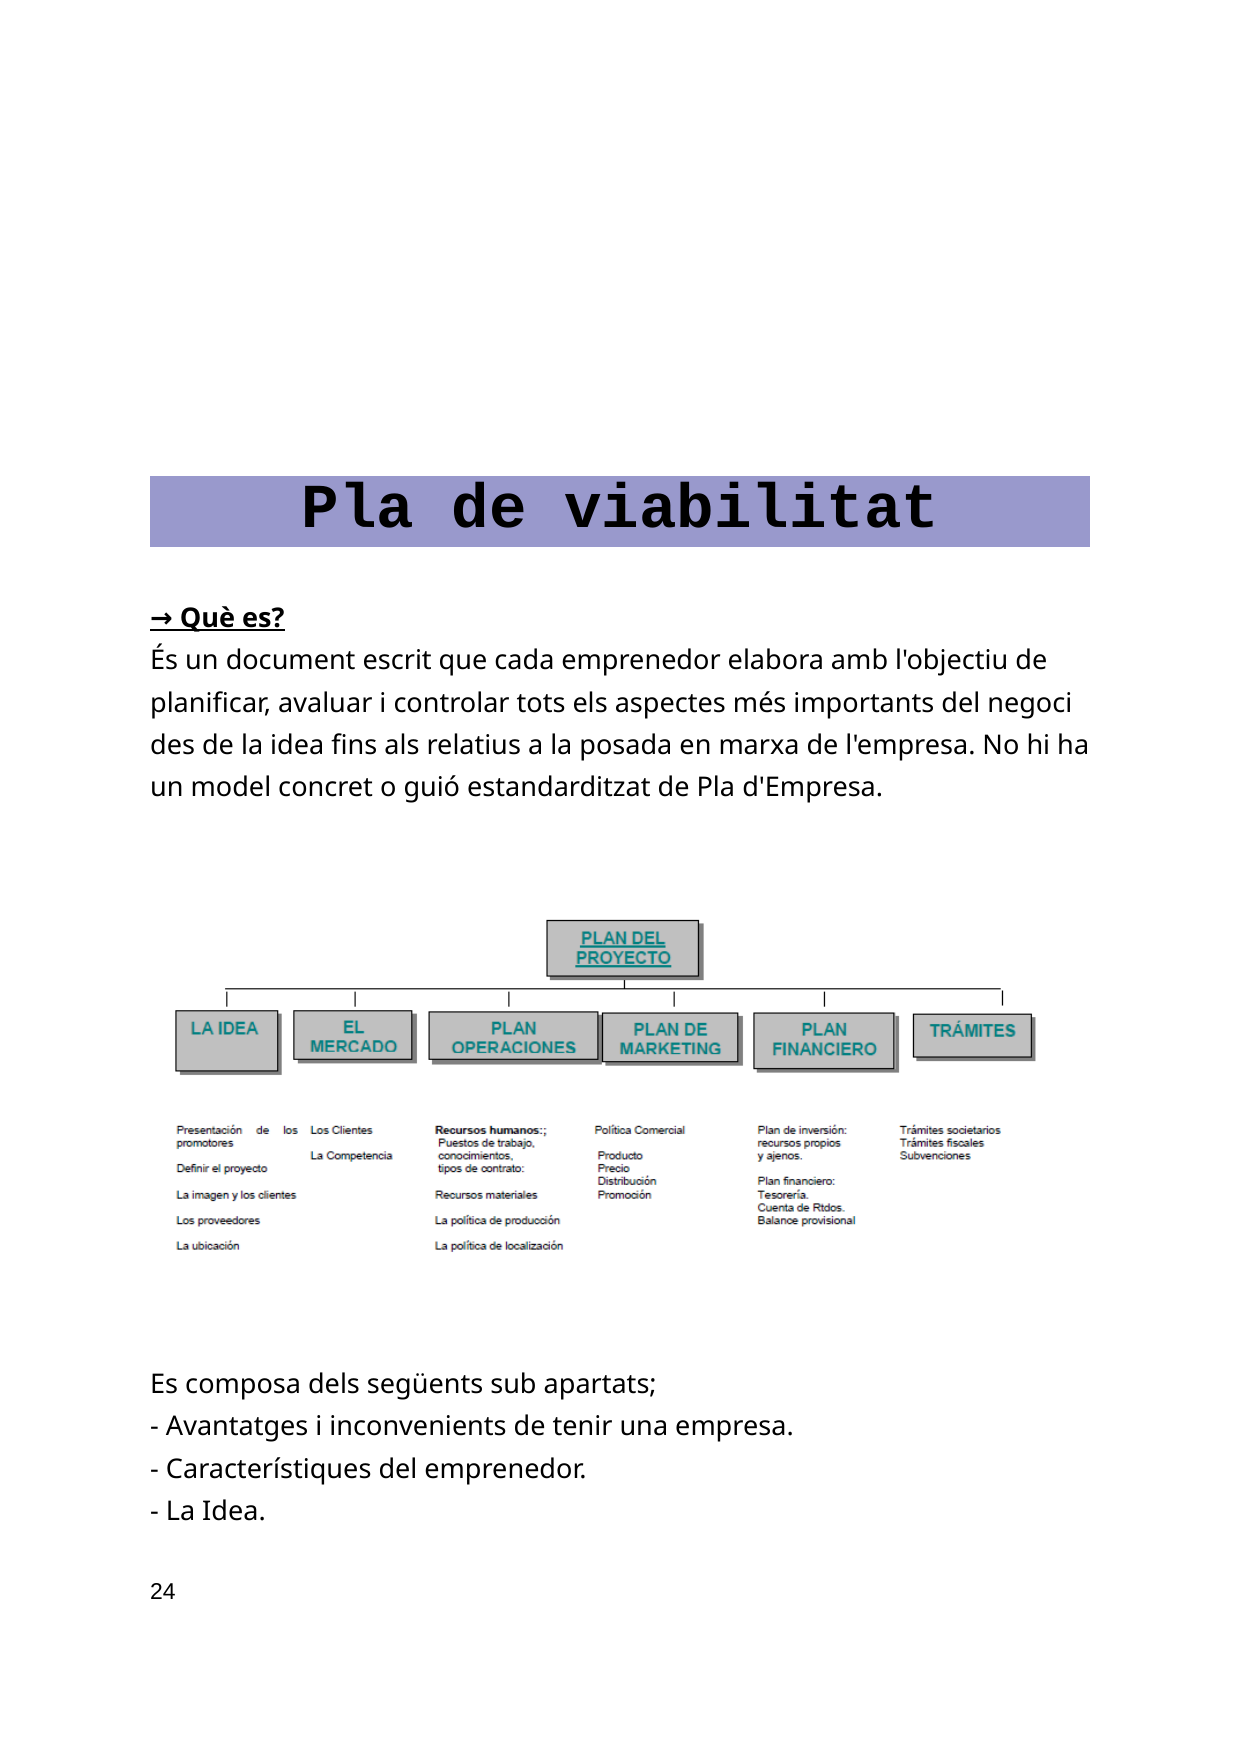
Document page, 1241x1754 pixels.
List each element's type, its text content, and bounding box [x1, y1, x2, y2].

text - Avantatges i inconvenients de tenir una empresa. [150, 1407, 1090, 1443]
text - La Idea. [150, 1491, 1090, 1528]
text - Característiques del emprenedor. [150, 1449, 1090, 1486]
picture [150, 883, 1091, 1274]
text → Què es? [150, 598, 1090, 635]
text Es composa dels següents sub apartats; [150, 1364, 1090, 1401]
text És un document escrit que cada emprenedor elabora amb l'objectiu de planificar, avaluar i controlar tots els aspectes més importants del negoci des de la idea fins als relatius a la posada en marxa de l'empresa. No hi ha un model concret o guió estandarditzat de Pla d'Empresa. [150, 641, 1090, 805]
text Pla de viabilitat [150, 476, 1090, 547]
